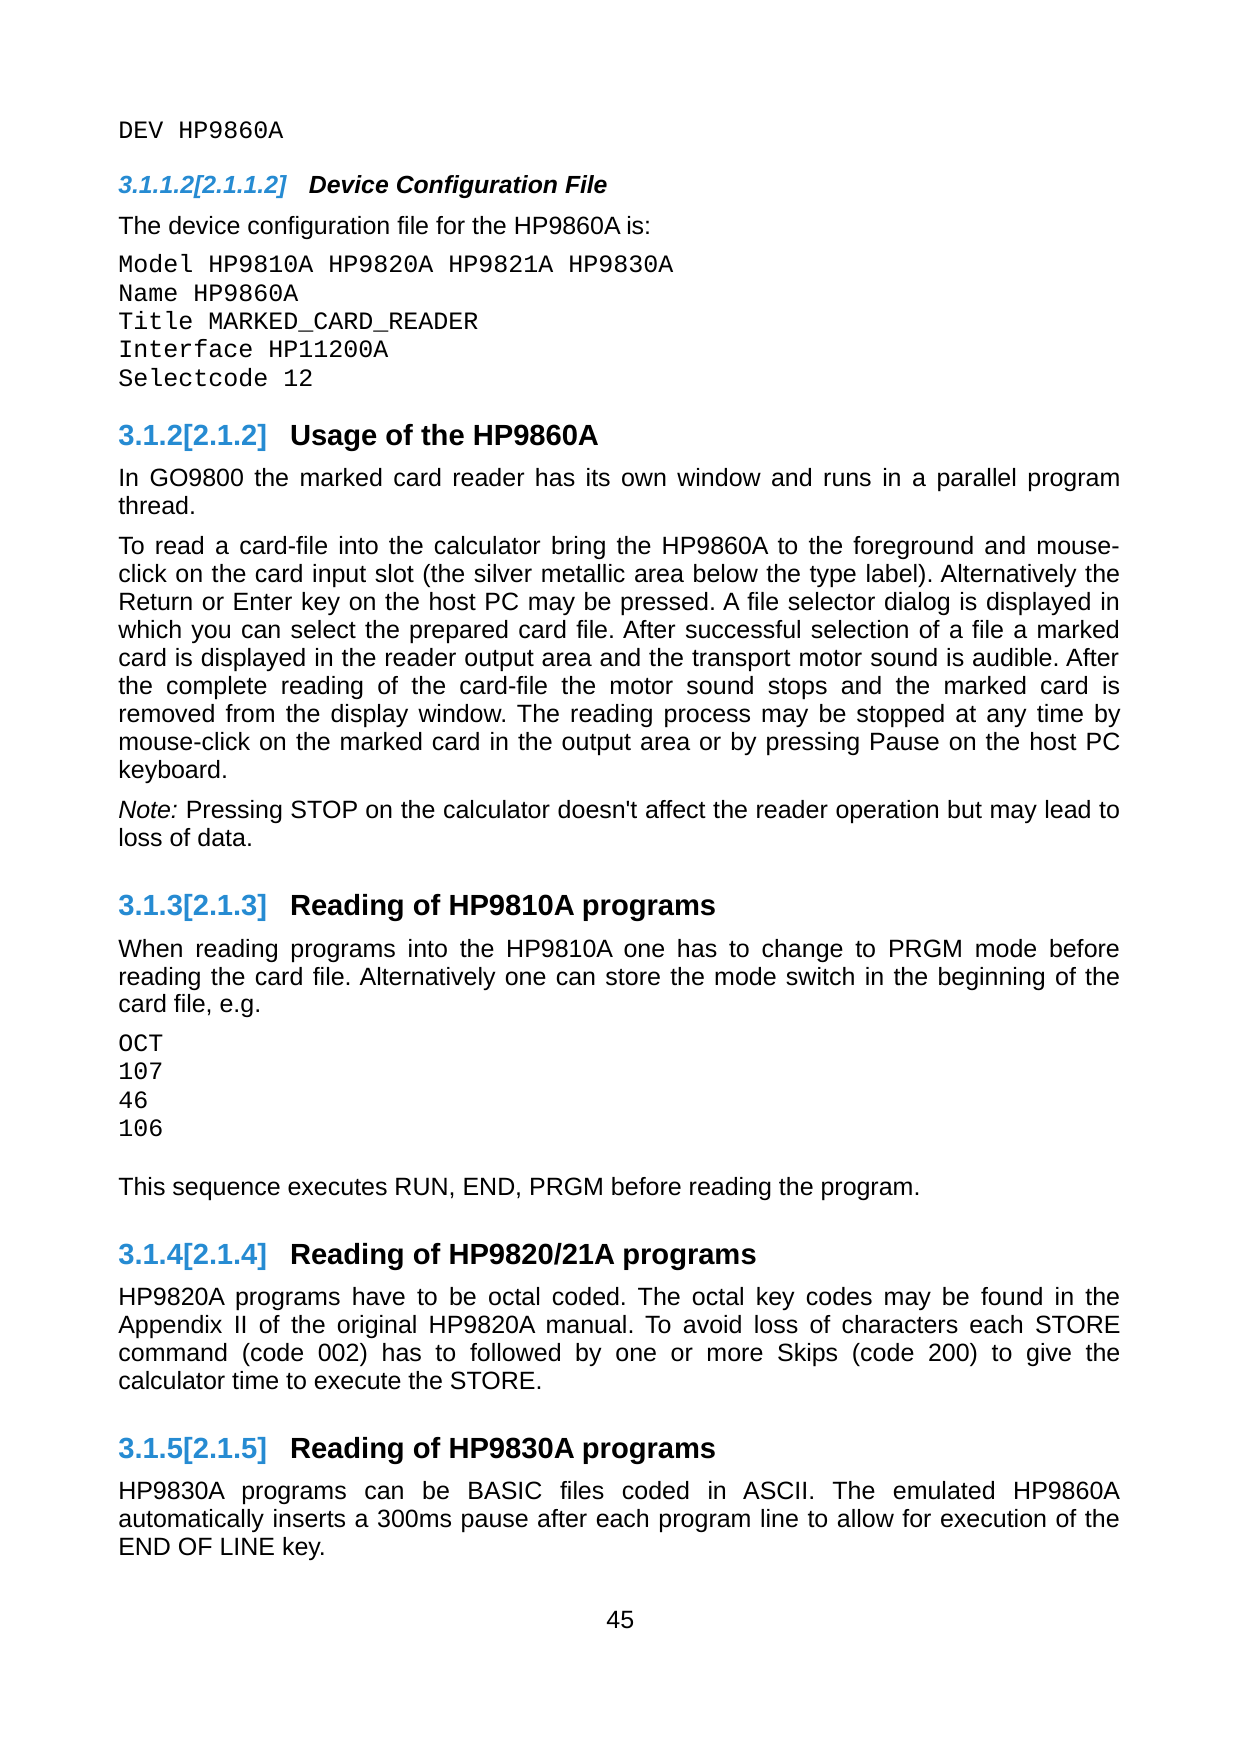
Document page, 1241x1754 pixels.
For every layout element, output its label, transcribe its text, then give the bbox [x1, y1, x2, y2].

text Title MARKED_CARD_READER [118, 309, 1122, 337]
subtitle Reading of HP9830A programs [118, 1432, 1122, 1464]
text HP9820A programs have to be octal coded. The octal key codes may be found in the Appendix II of the original HP9820A manual. To avoid loss of characters each STORE command (code 002) has to followed by one or more Skips (code 200) to give the calculator time to execute the STORE. [118, 1283, 1122, 1394]
text To read a card-file into the calculator bring the HP9860A to the foreground and mouse-click on the card input slot (the silver metallic area below the type label). Alternatively the Return or Enter key on the host PC may be pressed. A file selector dialog is displayed in which you can select the prepared card file. After successful selection of a file a marked card is displayed in the reader output area and the transport motor sound is audible. After the complete reading of the card-file the motor sound stops and the marked card is removed from the display window. The reading process may be stopped at any time by mouse-click on the marked card in the output area or by pressing Pause on the host PC keyboard. [118, 532, 1122, 783]
text The device configuration file for the HP9860A is: [118, 212, 1122, 239]
text When reading programs into the HP9810A one has to change to PRGM mode before reading the card file. Alternatively one can store the mode switch in the beginning of the card file, e.g. [118, 934, 1122, 1018]
subtitle Usage of the HP9860A [118, 419, 1122, 451]
text OCT [118, 1031, 1122, 1059]
text 107 [118, 1059, 1122, 1087]
subtitle Device Configuration File [118, 171, 1122, 199]
text 46 [118, 1087, 1122, 1116]
text Name HP9860A [118, 280, 1122, 309]
text Note: Pressing STOP on the calculator doesn't affect the reader operation but may lead to loss of data. [118, 796, 1122, 852]
text DEV HP9860A [118, 118, 1122, 146]
text Interface HP11200A [118, 337, 1122, 365]
text Selectcode 12 [118, 365, 1122, 394]
text Model HP9810A HP9820A HP9821A HP9830A [118, 252, 1122, 280]
text HP9830A programs can be BASIC files coded in ASCII. The emulated HP9860A automatically inserts a 300ms pause after each program line to allow for execution of the END OF LINE key. [118, 1477, 1122, 1561]
text 106 [118, 1116, 1122, 1144]
subtitle Reading of HP9820/21A programs [118, 1238, 1122, 1270]
text This sequence executes RUN, END, PRGM before reading the program. [118, 1172, 1122, 1200]
subtitle Reading of HP9810A programs [118, 889, 1122, 922]
text In GO9800 the marked card reader has its own window and runs in a parallel program thread. [118, 464, 1122, 520]
